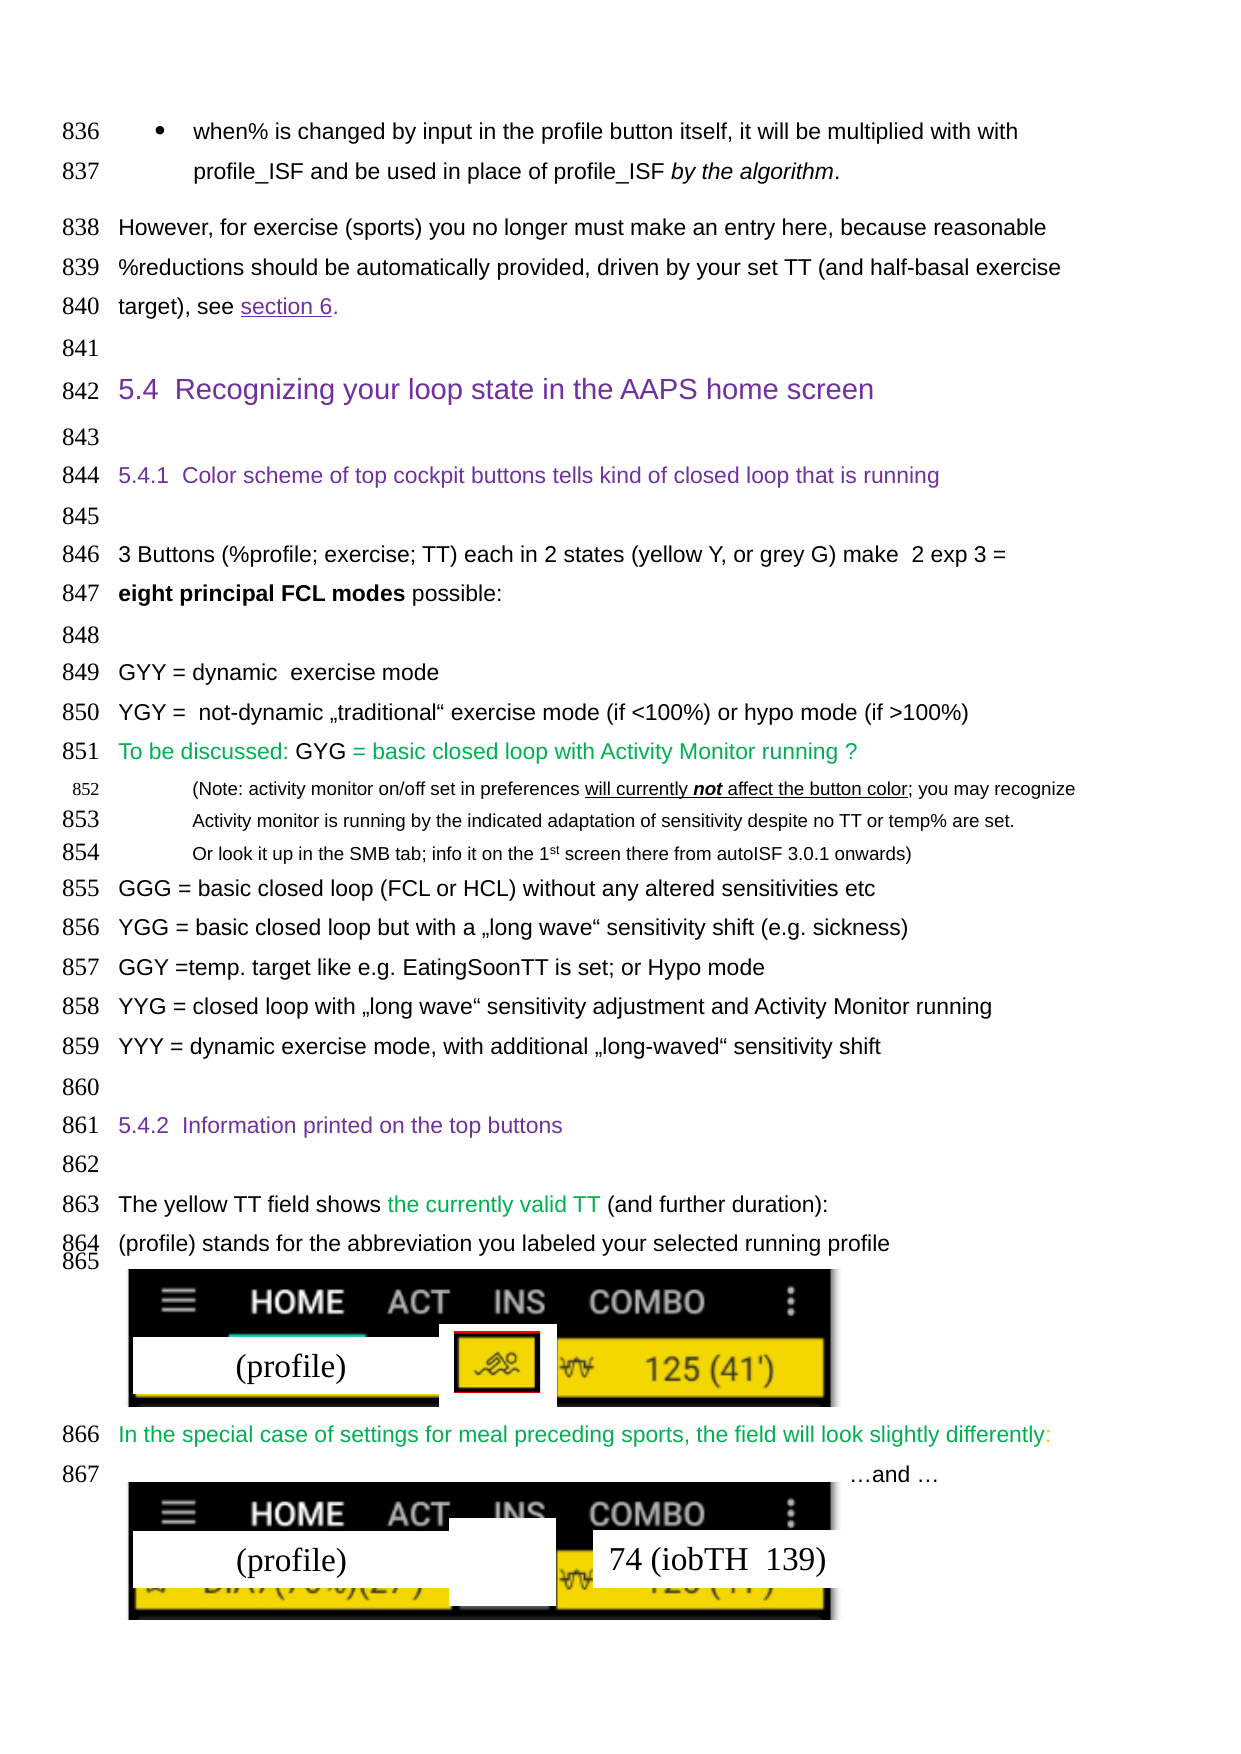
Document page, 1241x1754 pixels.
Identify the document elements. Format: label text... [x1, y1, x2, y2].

text YGY = not-dynamic „traditional“ exercise mode (if <100%) or hypo mode (if >100%) [118, 699, 1122, 725]
text (Note: activity monitor on/off set in preferences will currently not affect the button color; you may recognize Activity monitor is running by the indicated adaptation of sensitivity despite no TT or temp% are set. Or look it up in the SMB tab; info it on the 1st screen there from autoISF 3.0.1 onwards) [192, 778, 1122, 864]
text 5.4.1 Color scheme of top cockpit buttons tells kind of closed loop that is running [118, 462, 1122, 488]
text To be discussed: GYG = basic closed loop with Activity Monitor running ? [118, 738, 1122, 765]
text GYY = dynamic exercise mode [118, 659, 1122, 686]
text (profile) [148, 1346, 434, 1385]
text YGG = basic closed loop but with a „long wave“ sensitivity shift (e.g. sickness) [118, 914, 1122, 941]
text 74 (iobTH 139) [608, 1539, 827, 1578]
text (profile) [148, 1540, 434, 1578]
list when% is changed by input in the profile button itself, it will be multiplied with with profile_ISF and be used in place of profile_ISF by the algorithm. [156, 118, 1122, 184]
text In the special case of settings for meal preceding sports, the field will look slightly differently: [118, 1421, 1122, 1448]
text …and … [118, 1461, 1122, 1620]
text 5.4 Recognizing your loop state in the AAPS home screen [118, 372, 1122, 406]
text YYG = closed loop with „long wave“ sensitivity adjustment and Activity Monitor running [118, 993, 1122, 1019]
text 3 Buttons (%profile; exercise; TT) each in 2 states (yellow Y, or grey G) make 2 exp 3 = eight principal FCL modes possible: [118, 541, 1122, 607]
text The yellow TT field shows the currently valid TT (and further duration): [118, 1191, 1122, 1217]
text 5.4.2 Information printed on the top buttons (if extended design for FCL cockpit is already launched) [118, 1112, 1122, 1177]
text (profile) stands for the abbreviation you labeled your selected running profile [118, 1230, 1122, 1256]
text GGG = basic closed loop (FCL or HCL) without any altered sensitivities etc [118, 875, 1122, 901]
text YYY = dynamic exercise mode, with additional „long-waved“ sensitivity shift [118, 1033, 1122, 1059]
text However, for exercise (sports) you no longer must make an entry here, because reasonable %reductions should be automatically provided, driven by your set TT (and half-basal exercise target), see section 6. [118, 214, 1122, 319]
text GGY =temp. target like e.g. EatingSoonTT is set; or Hypo mode [118, 954, 1122, 980]
